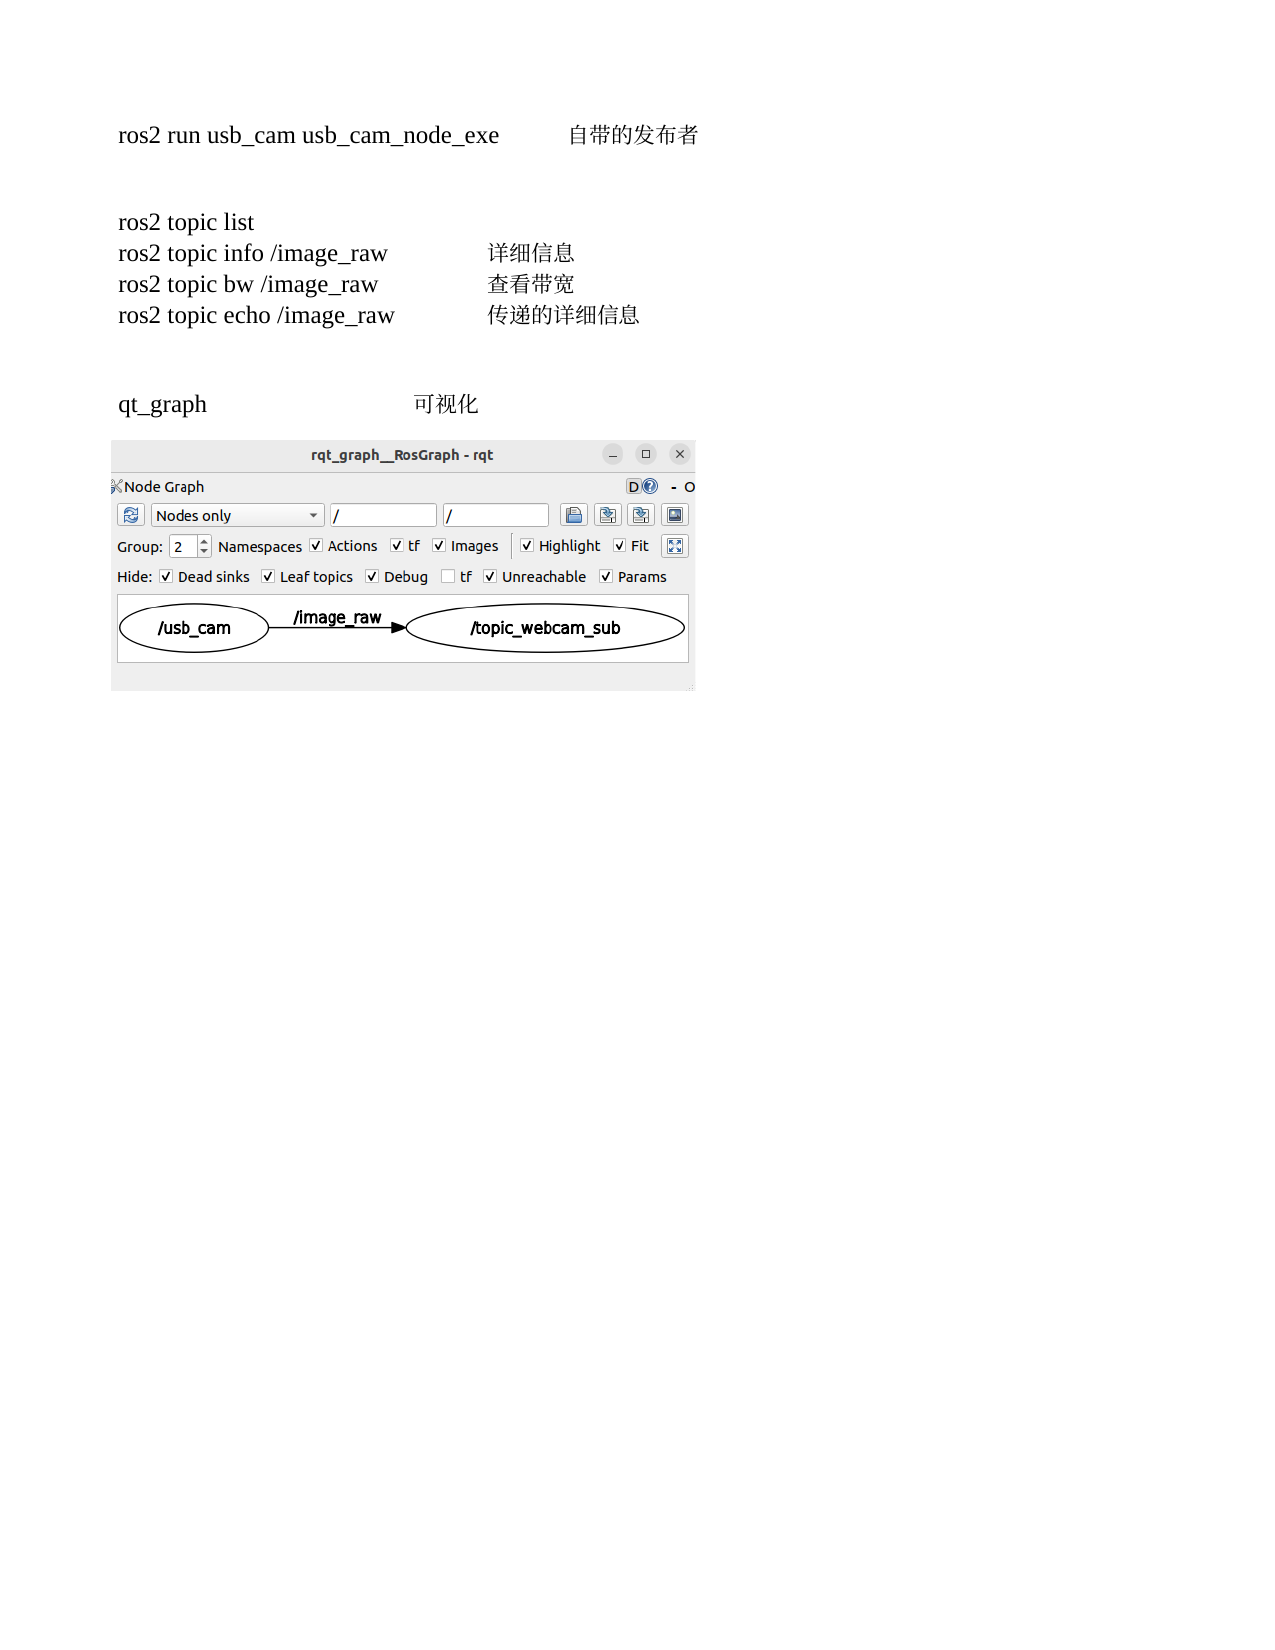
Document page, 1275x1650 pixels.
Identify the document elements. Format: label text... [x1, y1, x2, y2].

text qt_graph 可视化 [118, 388, 1157, 419]
text ros2 topic list [118, 207, 1157, 236]
picture [111, 440, 696, 691]
text ros2 run usb_cam usb_cam_node_exe 自带的发布者 [118, 118, 1157, 149]
text ros2 topic bw /image_raw 查看带宽 [118, 267, 1157, 299]
text ros2 topic echo /image_raw 传递的详细信息 [118, 299, 1157, 330]
text ros2 topic info /image_raw 详细信息 [118, 236, 1157, 267]
